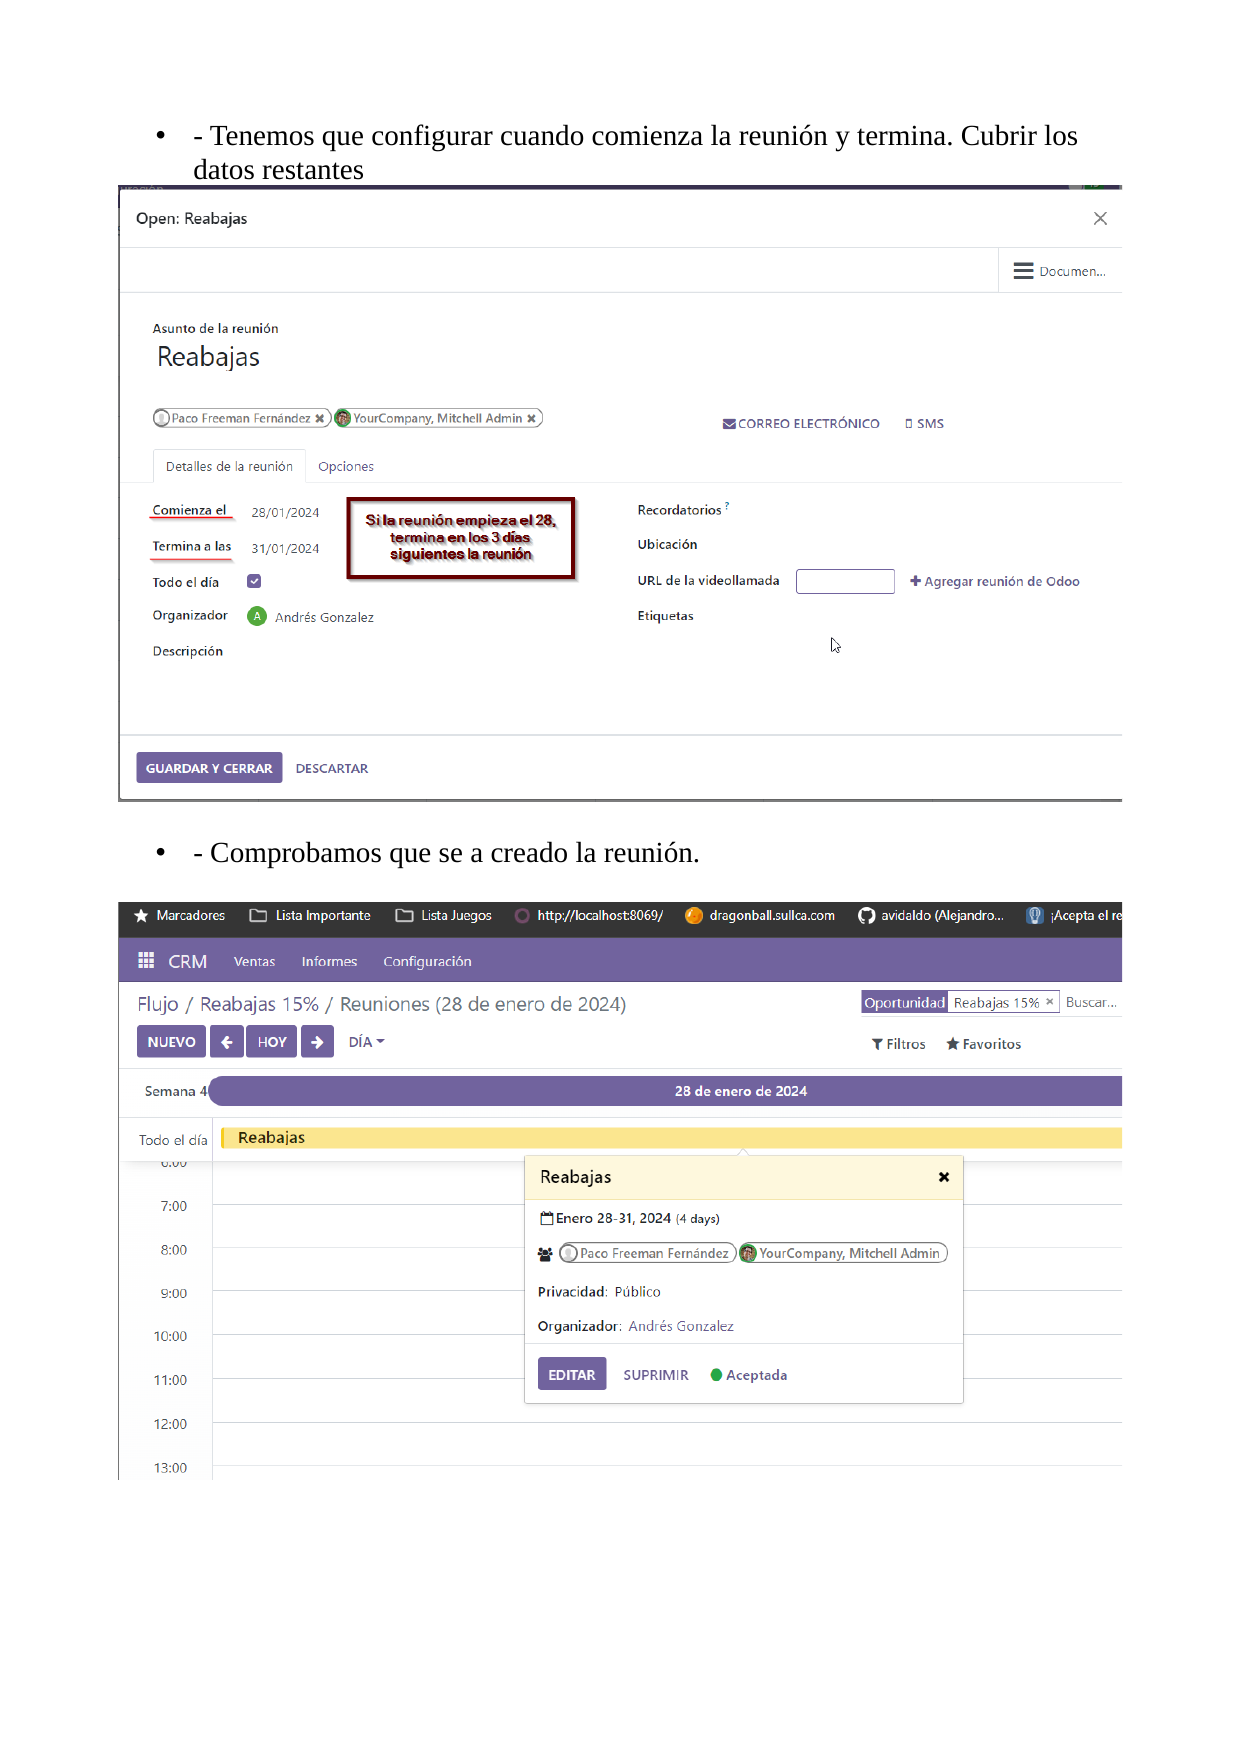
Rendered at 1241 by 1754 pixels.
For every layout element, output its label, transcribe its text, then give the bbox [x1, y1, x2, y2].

picture [118, 185, 1123, 802]
list - Comprobamos que se a creado la reunión. [156, 835, 1122, 869]
list - Tenemos que configurar cuando comienza la reunión y termina. Cubrir los datos restantes [156, 118, 1122, 185]
picture [118, 902, 1123, 1480]
